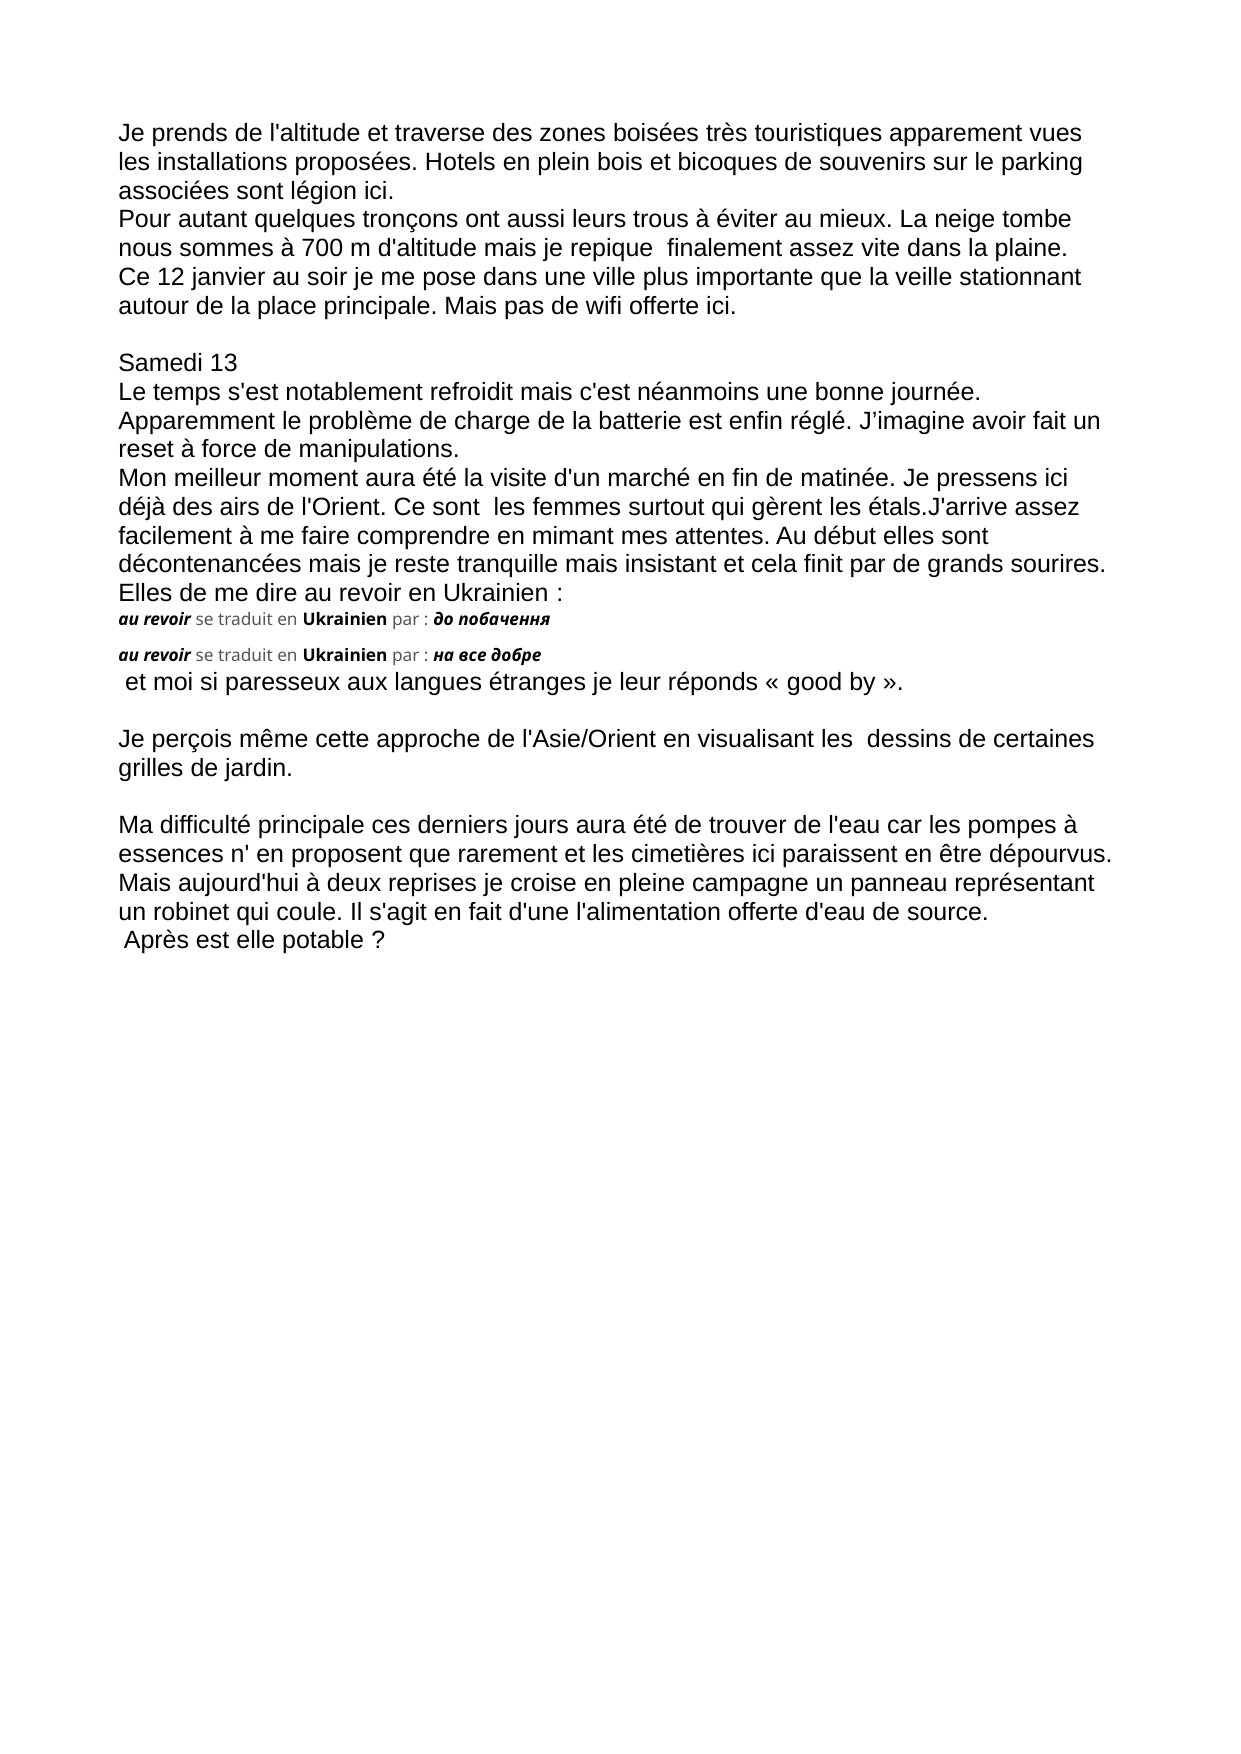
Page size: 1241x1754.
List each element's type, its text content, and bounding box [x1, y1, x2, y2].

text Ce 12 janvier au soir je me pose dans une ville plus importante que la veille stationnant autour de la place principale. Mais pas de wifi offerte ici. [118, 262, 1122, 319]
list au revoir se traduit en Ukrainien par : на все добре [118, 643, 1122, 666]
text Pour autant quelques tronçons ont aussi leurs trous à éviter au mieux. La neige tombe nous sommes à 700 m d'altitude mais je repique finalement assez vite dans la plaine. [118, 204, 1122, 262]
text Je prends de l'altitude et traverse des zones boisées très touristiques apparement vues les installations proposées. Hotels en plein bois et bicoques de souvenirs sur le parking associées sont légion ici. [118, 118, 1122, 204]
text Samedi 13 [118, 348, 1122, 377]
text Mon meilleur moment aura été la visite d'un marché en fin de matinée. Je pressens ici déjà des airs de l'Orient. Ce sont les femmes surtout qui gèrent les étals.J'arrive assez facilement à me faire comprendre en mimant mes attentes. Au début elles sont décontenancées mais je reste tranquille mais insistant et cela finit par de grands sourires. Elles de me dire au revoir en Ukrainien : [118, 463, 1122, 607]
text Le temps s'est notablement refroidit mais c'est néanmoins une bonne journée. Apparemment le problème de charge de la batterie est enfin réglé. J’imagine avoir fait un reset à force de manipulations. [118, 377, 1122, 463]
text et moi si paresseux aux langues étranges je leur réponds « good by ». [118, 666, 1122, 695]
text au revoir se traduit en Ukrainien par : до побачення [118, 607, 1122, 630]
text Ma difficulté principale ces derniers jours aura été de trouver de l'eau car les pompes à essences n' en proposent que rarement et les cimetières ici paraissent en être dépourvus. Mais aujourd'hui à deux reprises je croise en pleine campagne un panneau représentant un robinet qui coule. Il s'agit en fait d'une l'alimentation offerte d'eau de source. [118, 810, 1122, 925]
text Après est elle potable ? [118, 925, 1122, 954]
text Je perçois même cette approche de l'Asie/Orient en visualisant les dessins de certaines grilles de jardin. [118, 724, 1122, 781]
